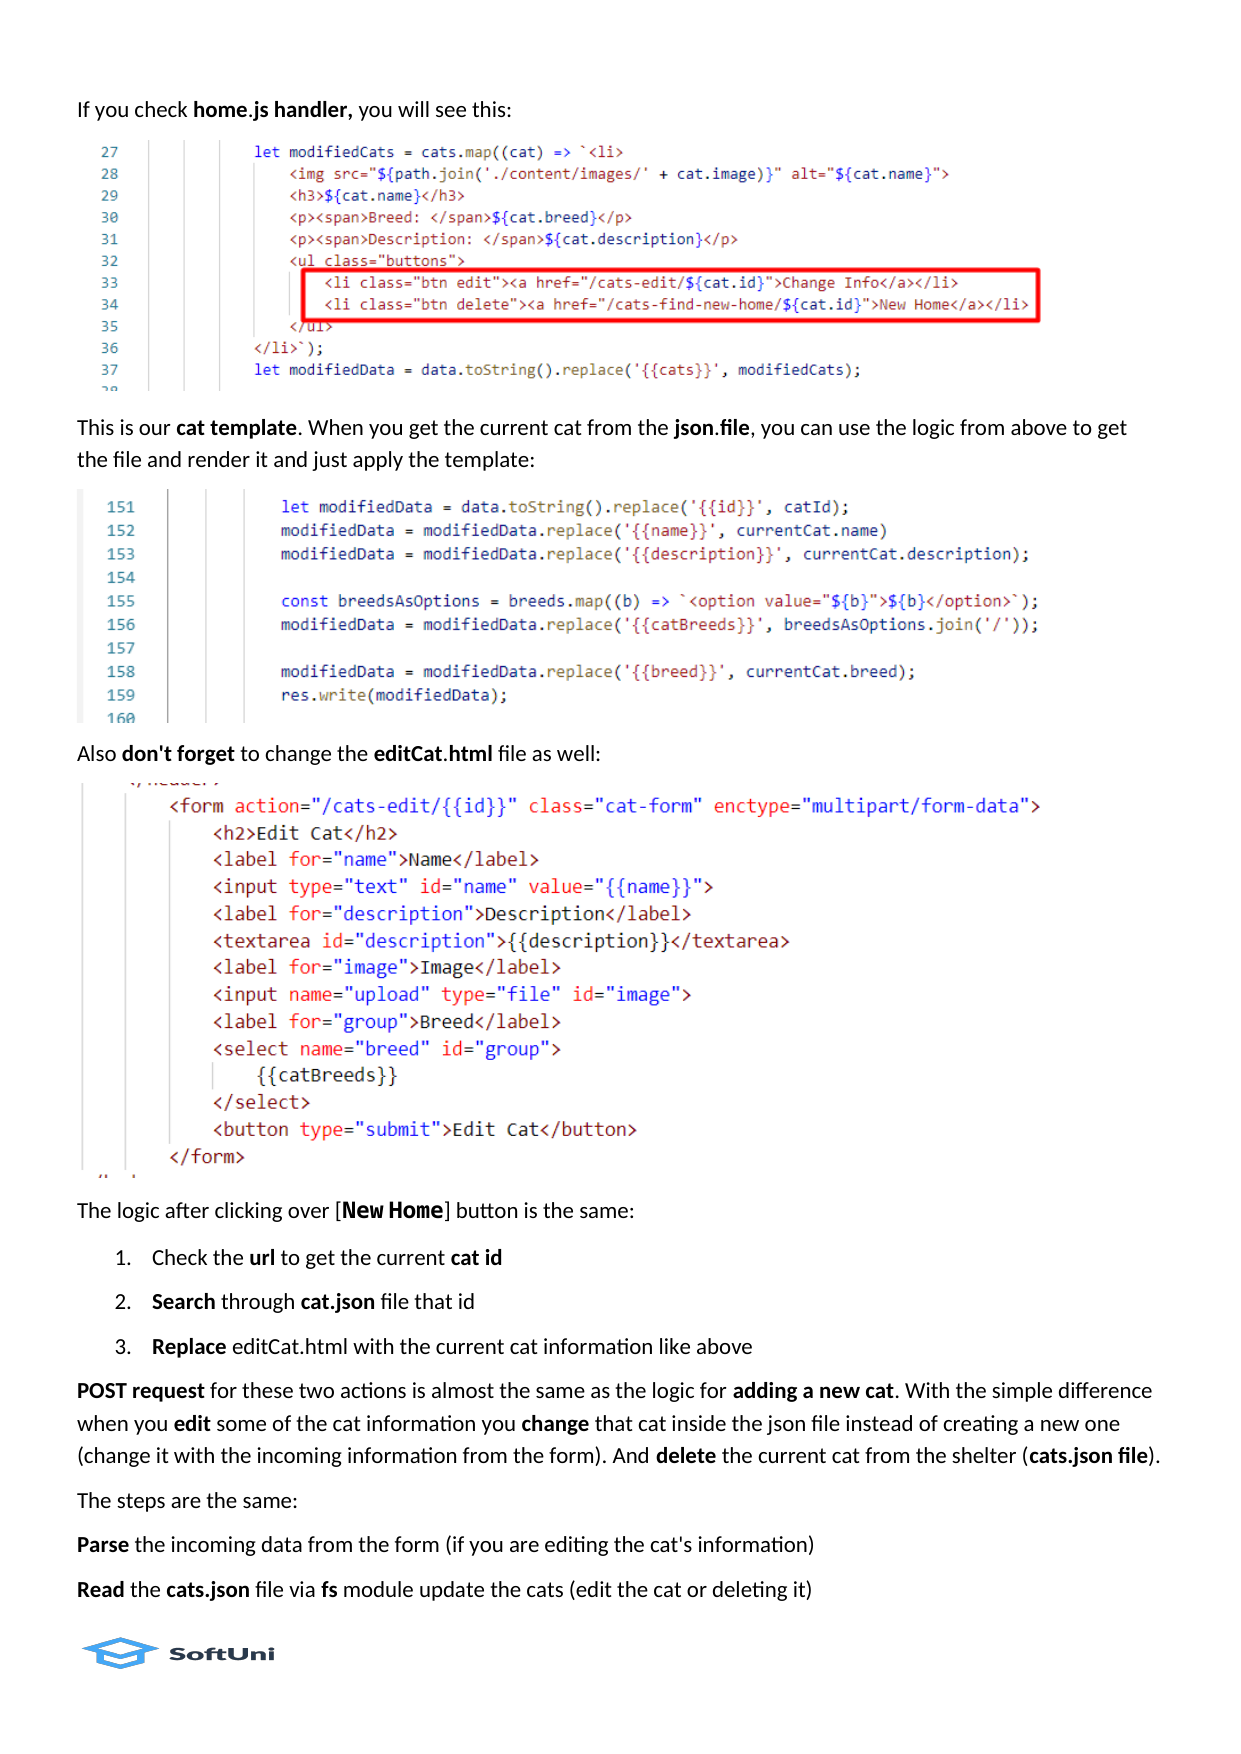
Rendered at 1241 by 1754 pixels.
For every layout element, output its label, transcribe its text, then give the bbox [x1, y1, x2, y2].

text Read the cats.json file via fs module update the cats (edit the cat or deleting it) [77, 1575, 1163, 1603]
text Parse the incoming data from the form (if you are editing the cat's information) [77, 1530, 1163, 1558]
picture [76, 489, 1057, 723]
text If you check home.js handler, you will see this: [77, 95, 1163, 123]
picture [75, 1635, 281, 1672]
list Search through cat.json file that id [114, 1287, 1163, 1315]
text The steps are the same: [77, 1486, 1163, 1514]
picture [76, 140, 1057, 391]
picture [76, 783, 1057, 1178]
text Also don't forget to change the editCat.html file as well: [77, 739, 1163, 767]
text The logic after clicking over [New Home] button is the same: [77, 1194, 1163, 1225]
text This is our cat template. When you get the current cat from the json.file, you can use the logic from above to get the file and render it and just apply the template: [77, 413, 1163, 473]
list Replace editCat.html with the current cat information like above [114, 1332, 1163, 1360]
list Check the url to get the current cat id [114, 1243, 1163, 1271]
text POST request for these two actions is almost the same as the logic for adding a new cat. With the simple difference when you edit some of the cat information you change that cat inside the json file instead of creating a new one (change it with the incoming information from the form). And delete the current cat from the shelter (cats.json file). [77, 1377, 1163, 1469]
